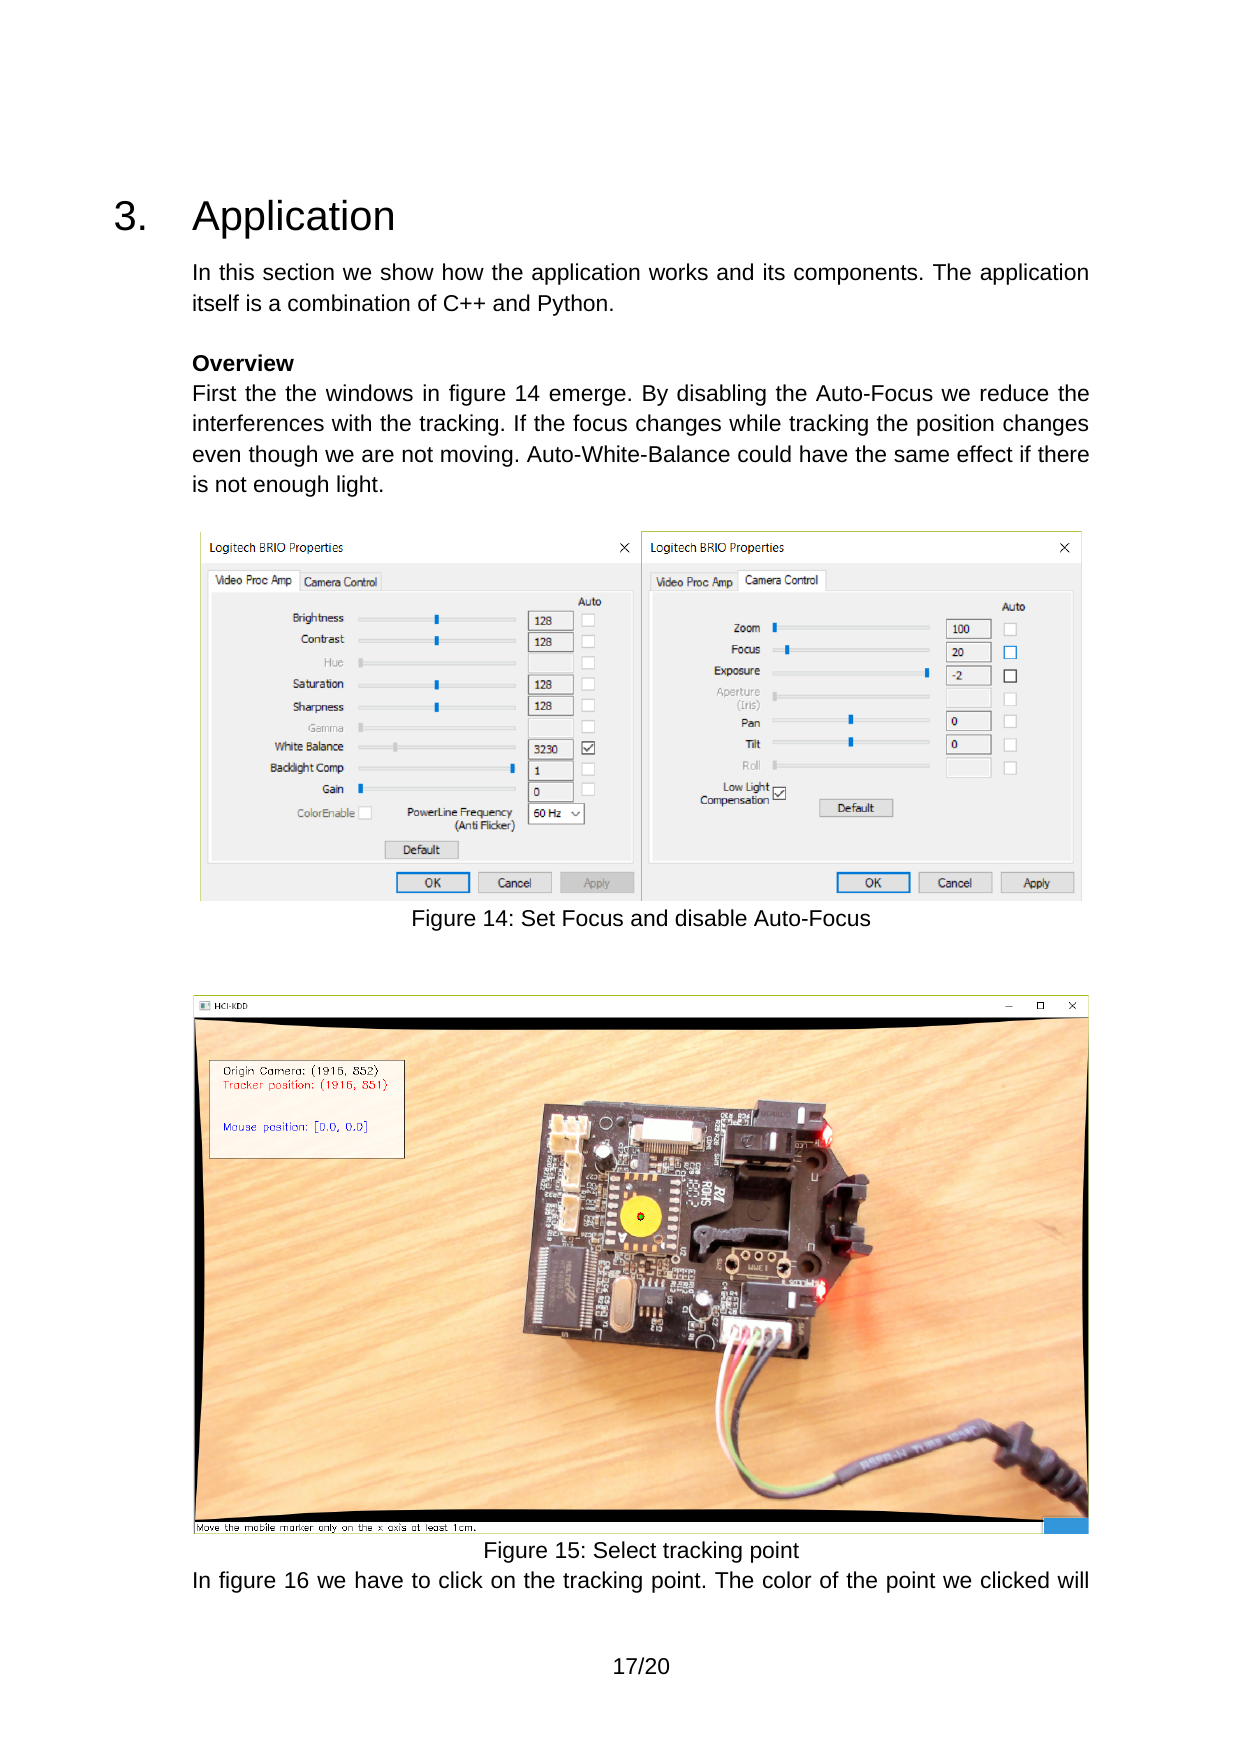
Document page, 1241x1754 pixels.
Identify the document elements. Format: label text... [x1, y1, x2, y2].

text In this section we show how the application works and its components. The application itself is a combination of C++ and Python. [192, 259, 1090, 316]
picture [200, 531, 1082, 901]
text Overview [192, 350, 1090, 376]
text Figure 15: Select tracking point [192, 1537, 1090, 1563]
text Figure 14: Set Focus and disable Auto-Focus [192, 904, 1090, 931]
text In figure 16 we have to click on the tracking point. The color of the point we clicked will [192, 1567, 1090, 1594]
picture [193, 995, 1089, 1534]
text First the the windows in figure 14 emerge. By disabling the Auto-Focus we reduce the interferences with the tracking. If the focus changes while tracking the position changes even though we are not moving. Auto-White-Balance could have the same effect if there is not enough light. [192, 380, 1090, 497]
subtitle Application [148, 192, 1090, 239]
